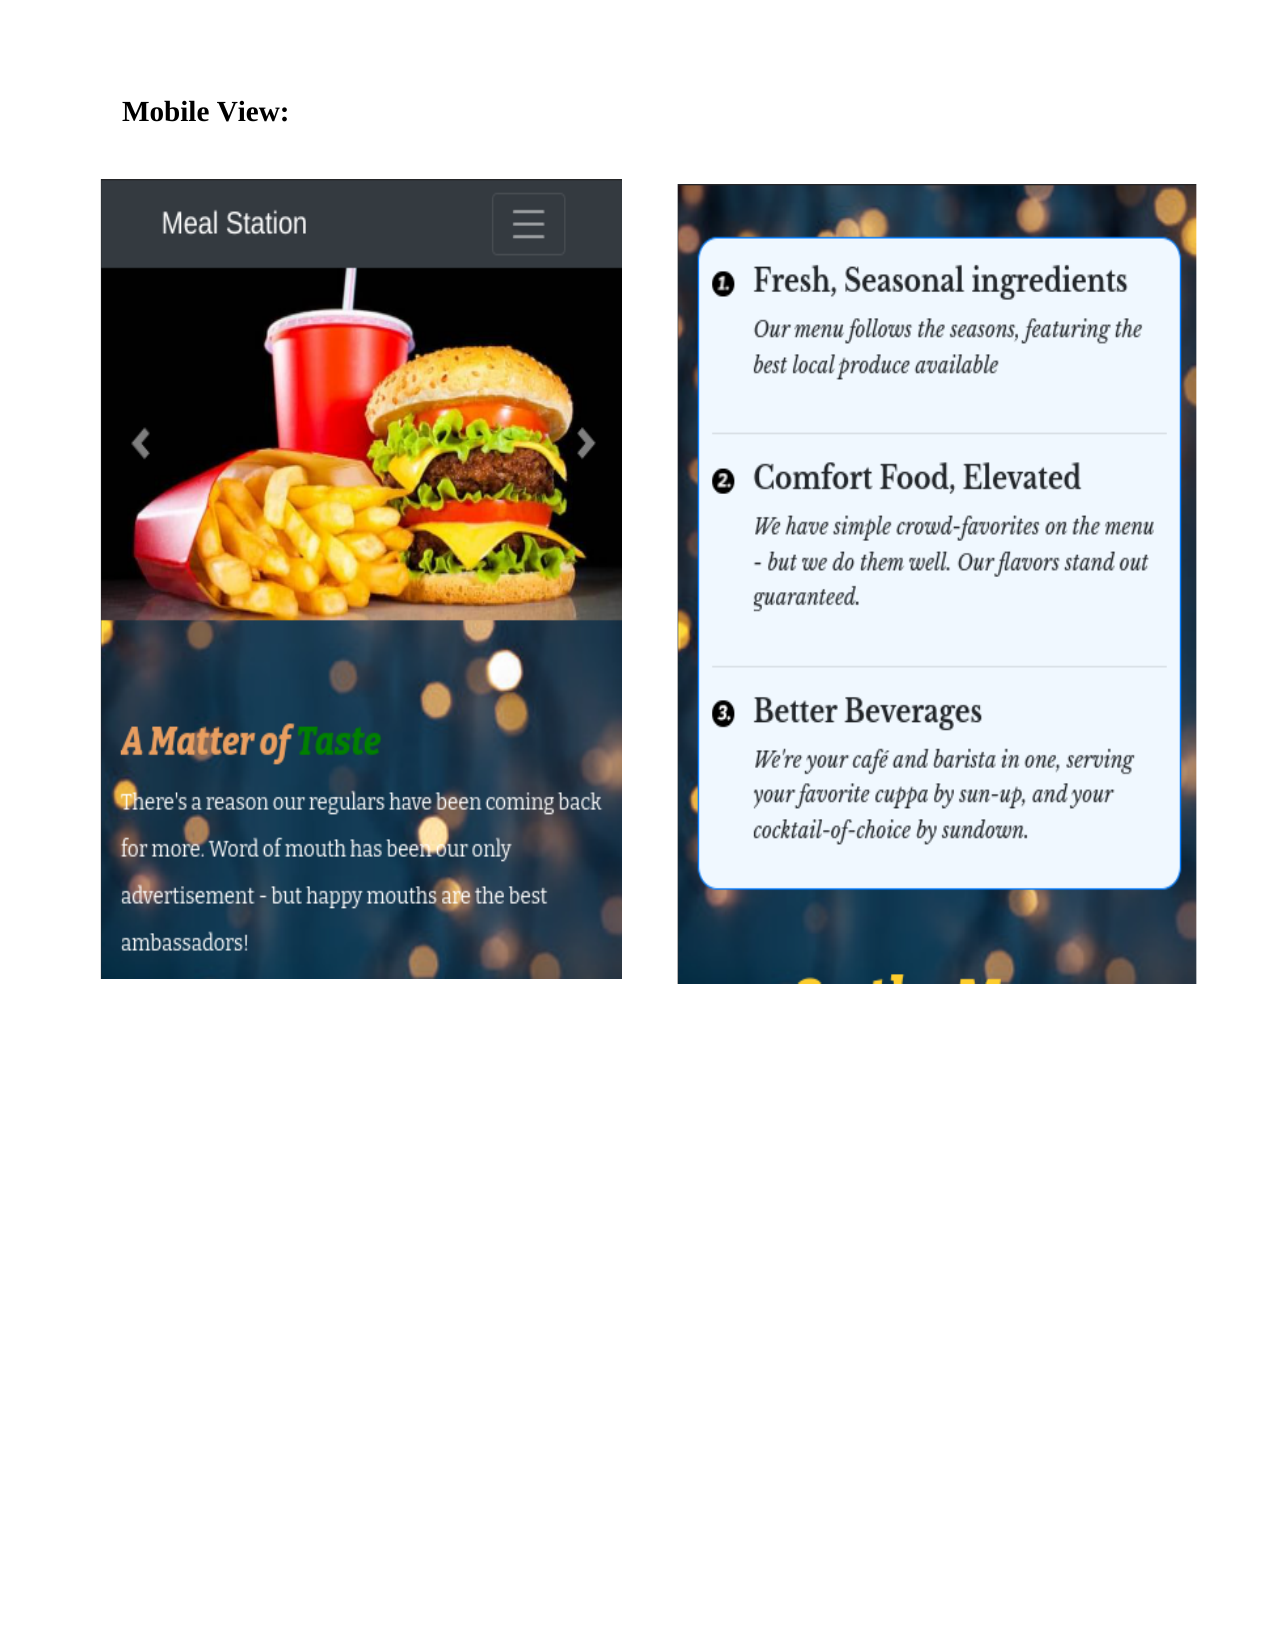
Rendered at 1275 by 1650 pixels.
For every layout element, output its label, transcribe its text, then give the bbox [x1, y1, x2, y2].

picture [677, 184, 1197, 984]
picture [100, 179, 622, 979]
text Mobile View: [122, 94, 1219, 127]
